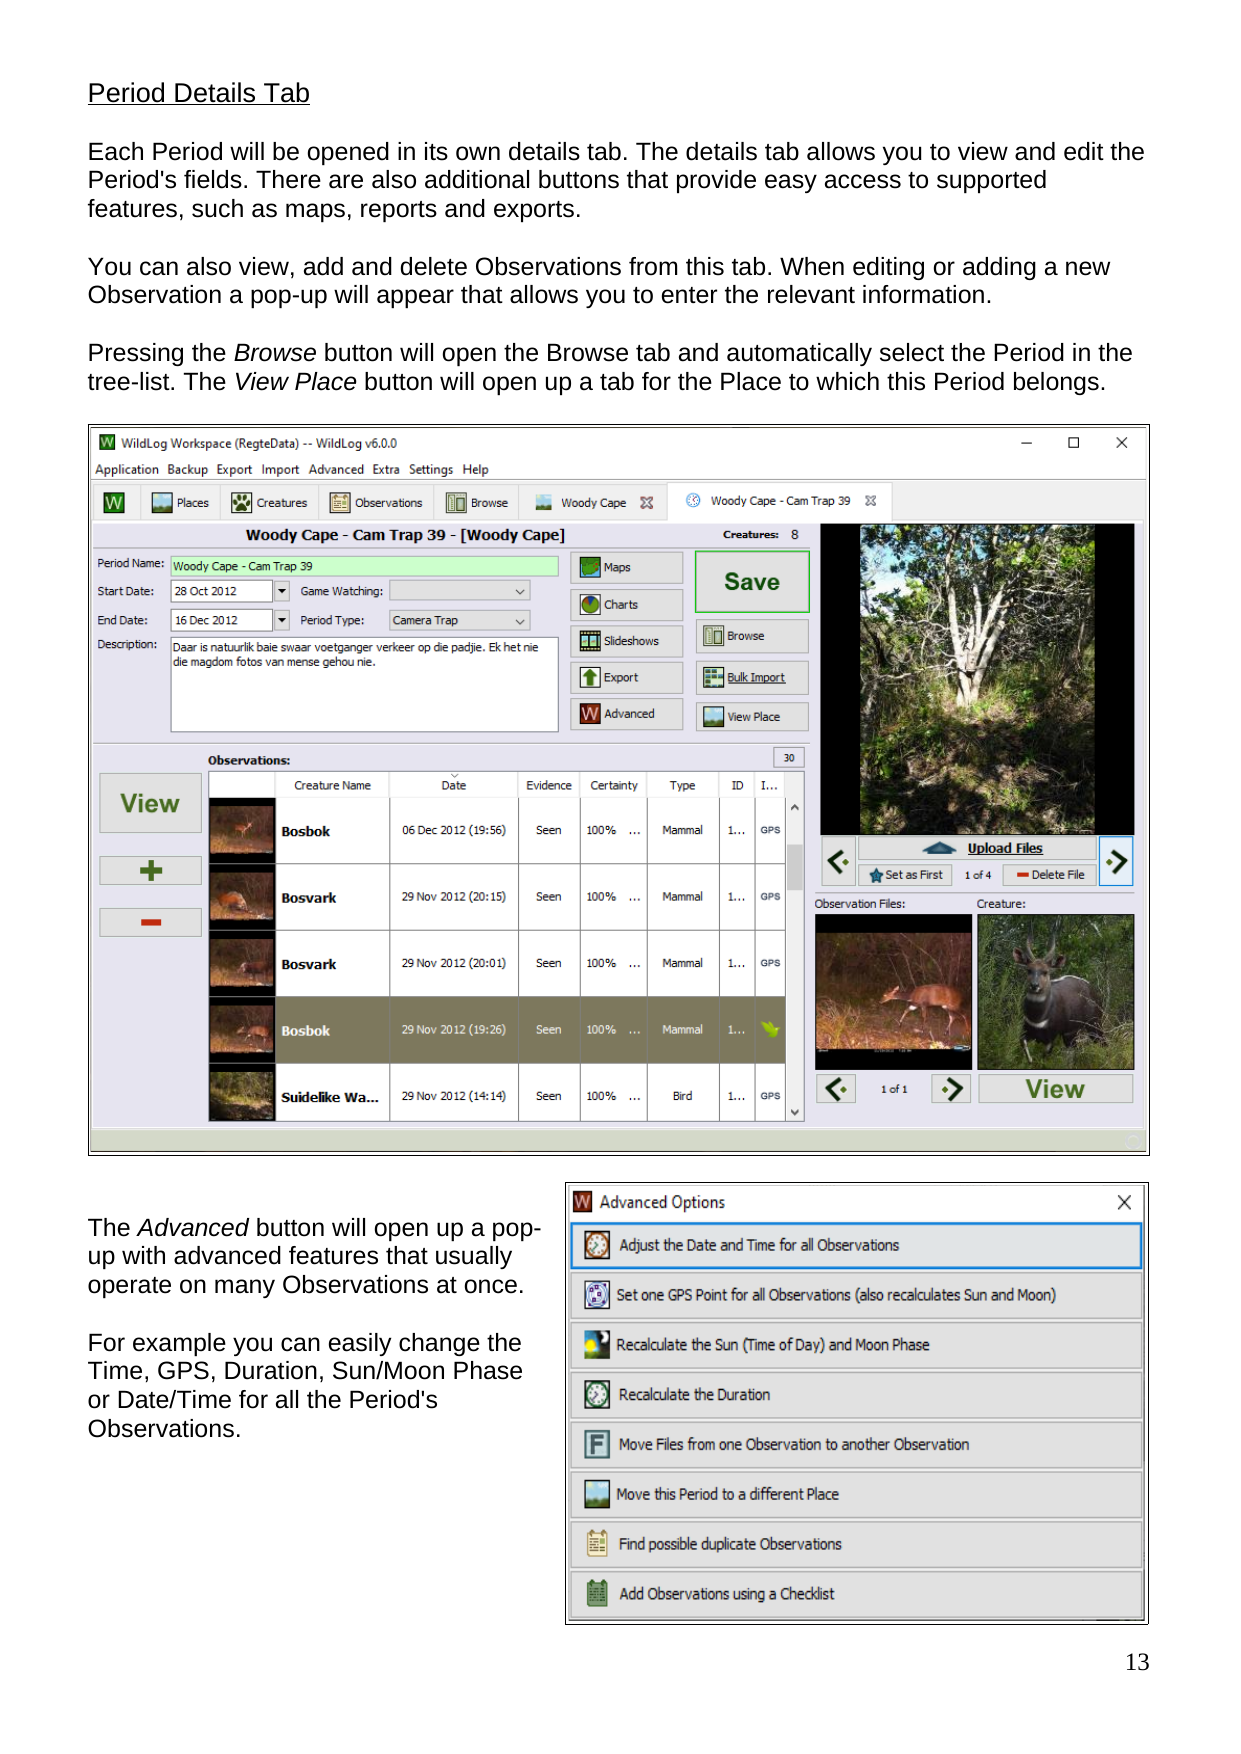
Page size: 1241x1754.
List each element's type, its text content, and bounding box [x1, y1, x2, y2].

picture [568, 1185, 1145, 1621]
subtitle Period Details Tab [87, 77, 1149, 108]
text For example you can easily change the Time, GPS, Duration, Sun/Moon Phase or Date/Time for all the Period's Observations. [87, 1328, 565, 1443]
text Each Period will be opened in its own details tab. The details tab allows you to view and edit the Period's fields. There are also additional buttons that provide easy access to supported features, such as maps, reports and exports. [87, 137, 1149, 223]
text You can also view, add and delete Observations from this tab. When editing or adding a new Observation a pop-up will appear that allows you to enter the relevant information. [87, 252, 1149, 309]
text The Advanced button will open up a pop-up with advanced features that usually operate on many Observations at once. [87, 1213, 565, 1299]
text Pressing the Browse button will open the Browse tab and automatically select the Period in the tree-list. The View Place button will open up a tab for the Place to which this Period belongs. [87, 338, 1149, 395]
picture [90, 427, 1147, 1152]
